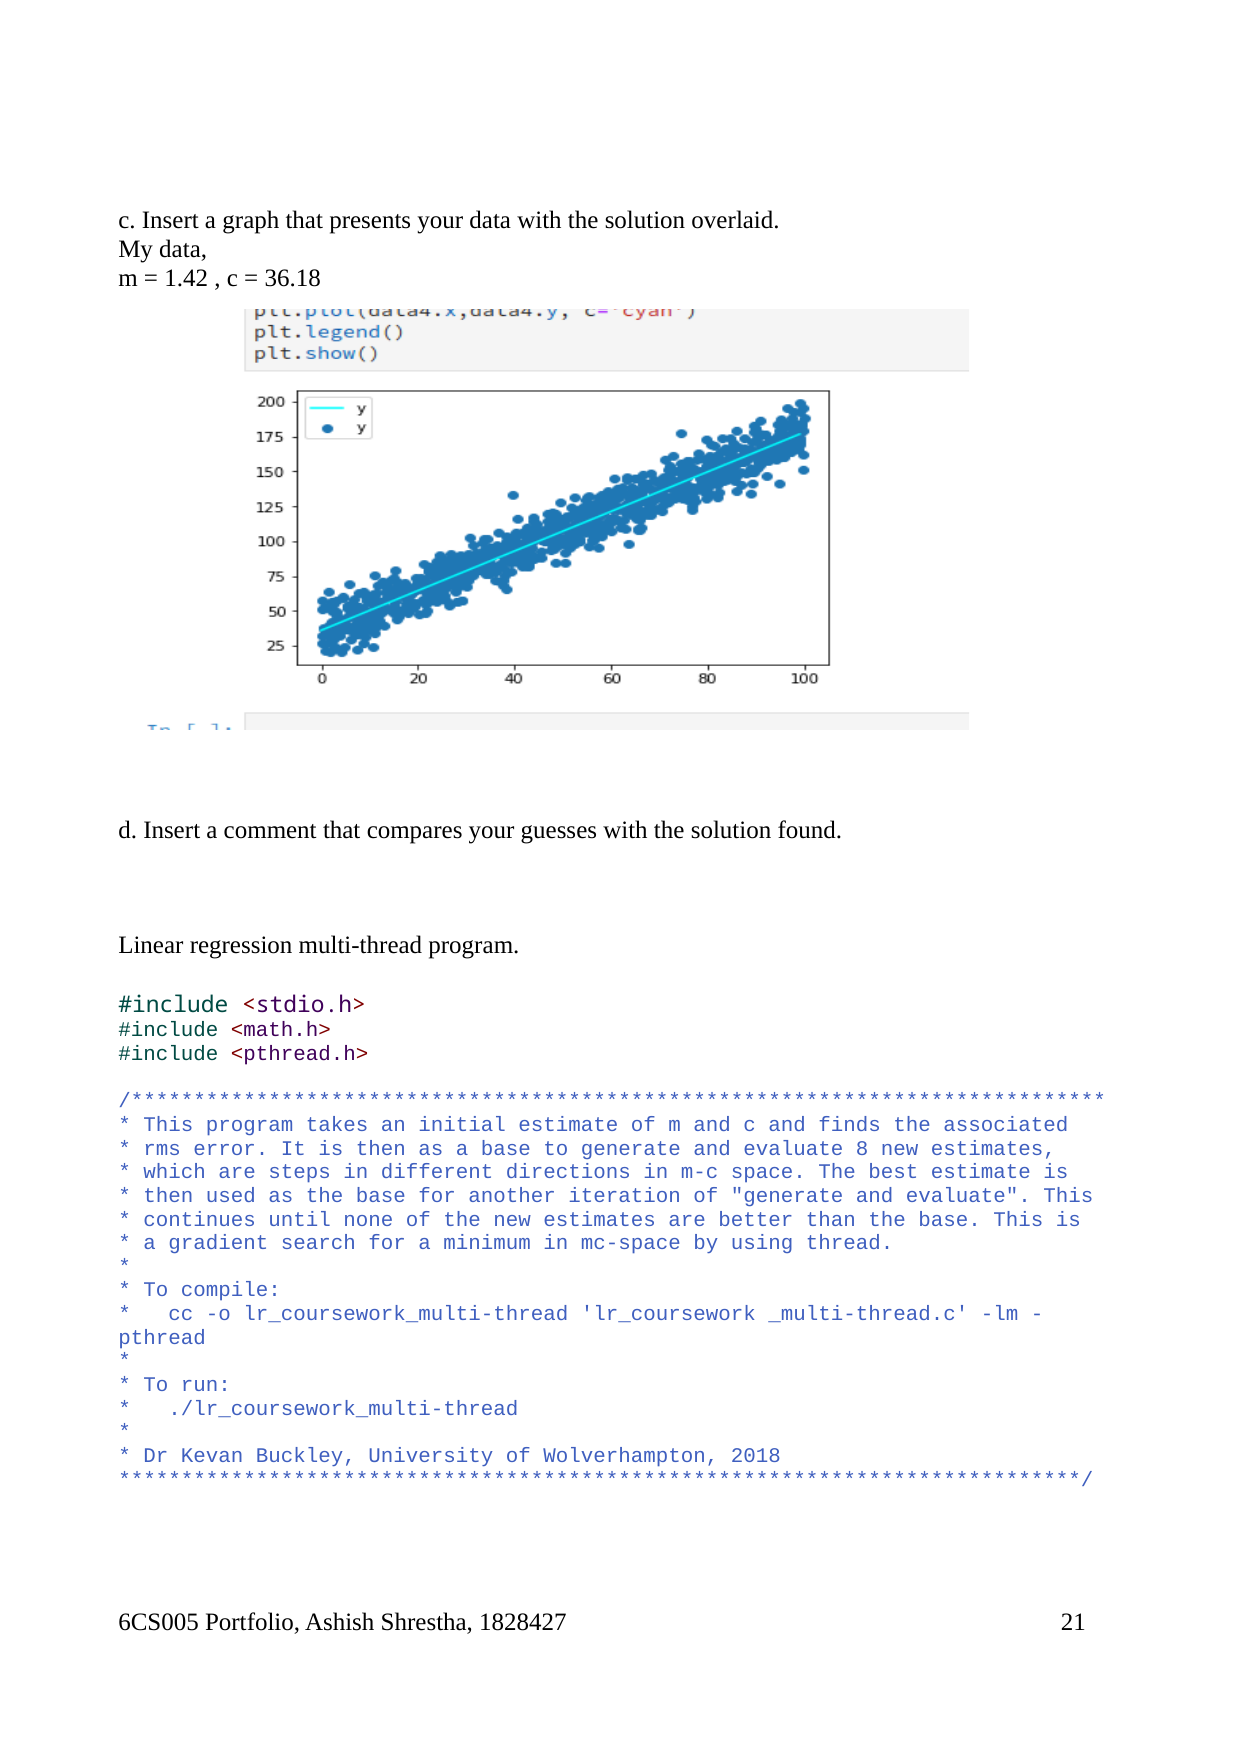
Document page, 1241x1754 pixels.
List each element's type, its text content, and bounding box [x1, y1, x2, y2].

text My data, [118, 234, 1122, 263]
text * Dr Kevan Buckley, University of Wolverhampton, 2018 [118, 1445, 1122, 1469]
text #include <math.h> [118, 1019, 1122, 1043]
text c. Insert a graph that presents your data with the solution overlaid. [118, 205, 1122, 234]
text #include <pthread.h> [118, 1043, 1122, 1067]
text * To compile: [118, 1279, 1122, 1303]
text d. Insert a comment that compares your guesses with the solution found. [118, 816, 1122, 844]
text Linear regression multi-thread program. [118, 931, 1122, 959]
text * This program takes an initial estimate of m and c and finds the associated [118, 1114, 1122, 1138]
text * continues until none of the new estimates are better than the base. This is [118, 1208, 1122, 1232]
text * a gradient search for a minimum in mc-space by using thread. [118, 1232, 1122, 1256]
text m = 1.42 , c = 36.18 [118, 263, 1122, 291]
text * ./lr_coursework_multi-thread [118, 1398, 1122, 1421]
text * To run: [118, 1374, 1122, 1398]
text * [118, 1421, 1122, 1445]
text /****************************************************************************** [118, 1090, 1122, 1114]
text *****************************************************************************/ [118, 1469, 1122, 1492]
text * which are steps in different directions in m-c space. The best estimate is [118, 1161, 1122, 1185]
text * [118, 1350, 1122, 1374]
text * cc -o lr_coursework_multi-thread 'lr_coursework _multi-thread.c' -lm -pthread [118, 1303, 1122, 1350]
picture [121, 309, 970, 730]
text * [118, 1256, 1122, 1279]
text #include <stdio.h> [118, 988, 1122, 1019]
text * then used as the base for another iteration of "generate and evaluate". This [118, 1185, 1122, 1208]
text * rms error. It is then as a base to generate and evaluate 8 new estimates, [118, 1138, 1122, 1161]
